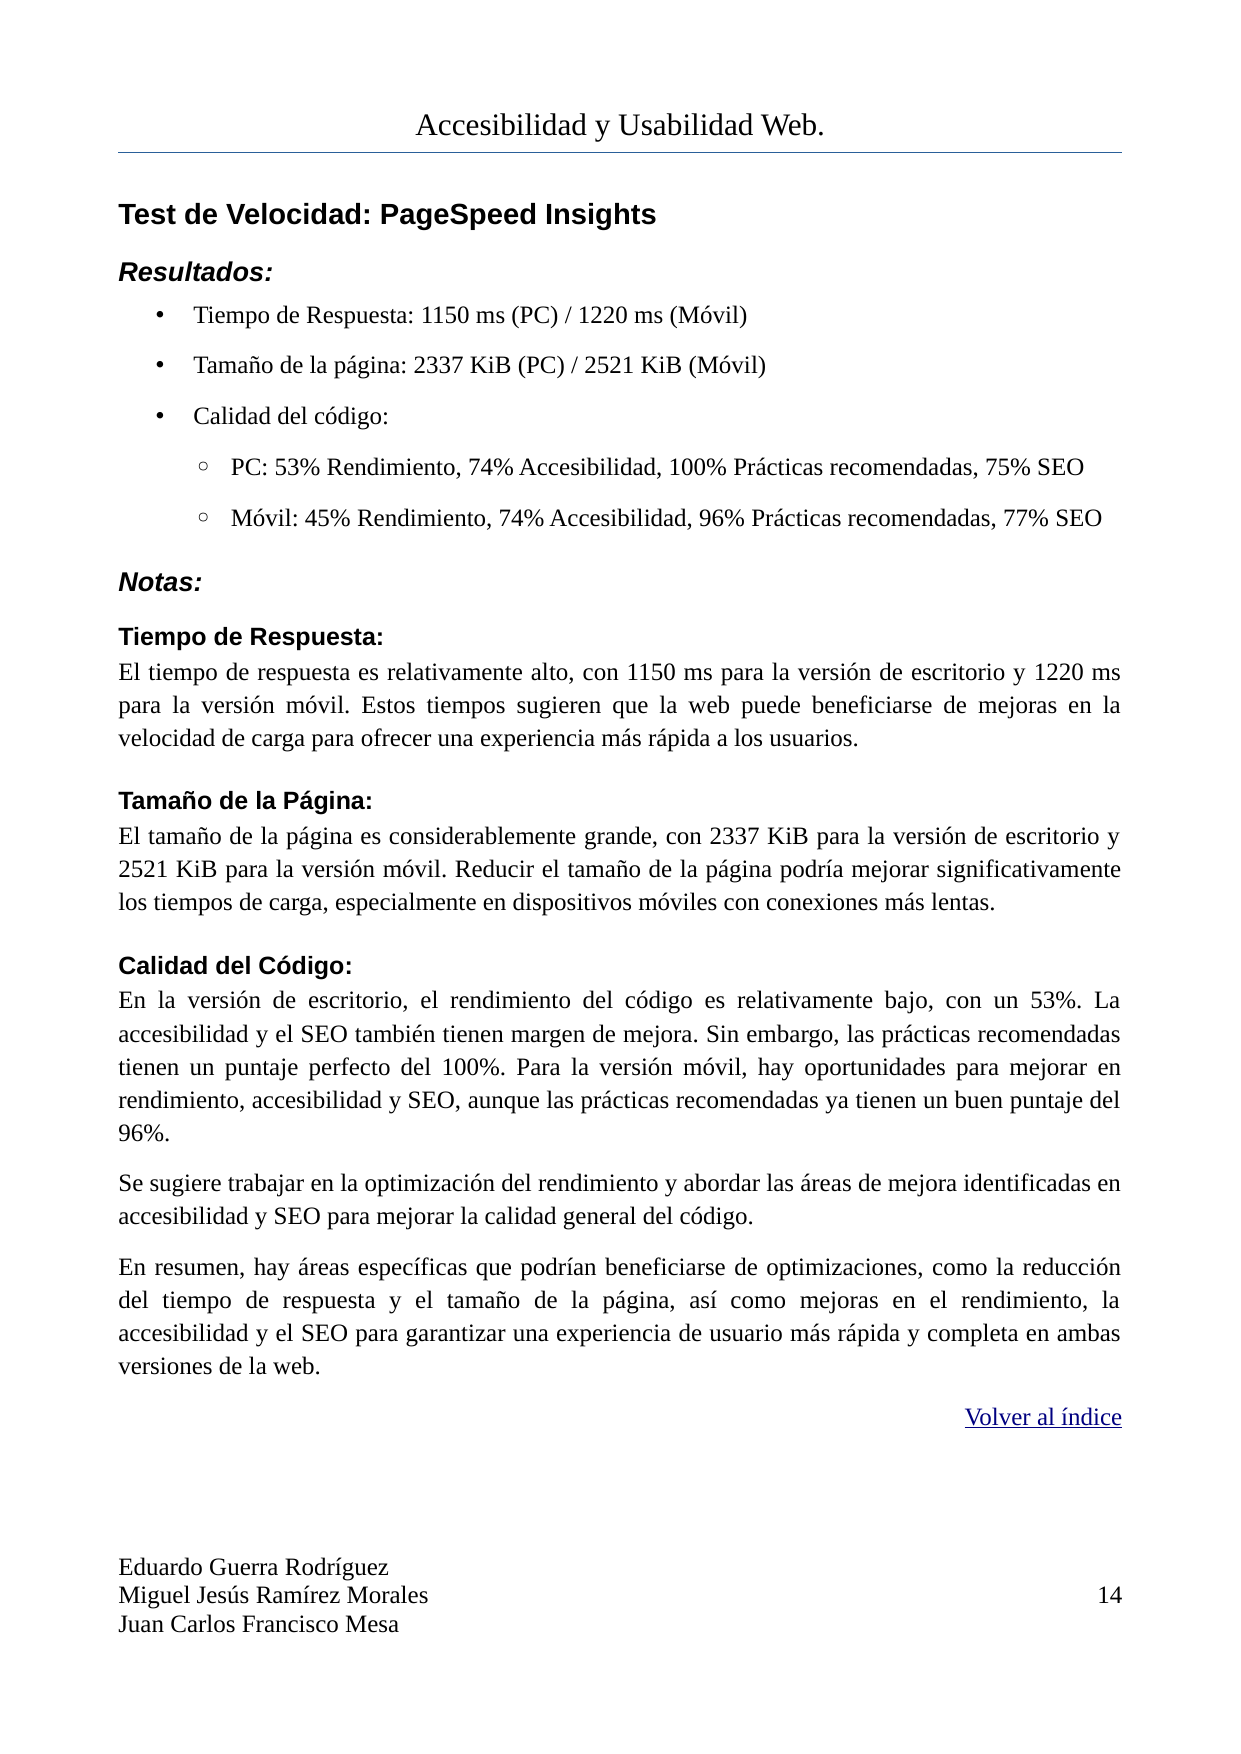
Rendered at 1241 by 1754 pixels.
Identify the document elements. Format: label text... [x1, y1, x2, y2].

list Tamaño de la página: 2337 KiB (PC) / 2521 KiB (Móvil) [156, 350, 1122, 379]
text En la versión de escritorio, el rendimiento del código es relativamente bajo, con un 53%. La accesibilidad y el SEO también tienen margen de mejora. Sin embargo, las prácticas recomendadas tienen un puntaje perfecto del 100%. Para la versión móvil, hay oportunidades para mejorar en rendimiento, accesibilidad y SEO, aunque las prácticas recomendadas ya tienen un buen puntaje del 96%. [118, 986, 1122, 1146]
subtitle Resultados: [118, 256, 1122, 287]
list Calidad del código: [156, 401, 1122, 430]
subtitle Tiempo de Respuesta: [118, 622, 1122, 651]
text En resumen, hay áreas específicas que podrían beneficiarse de optimizaciones, como la reducción del tiempo de respuesta y el tamaño de la página, así como mejoras en el rendimiento, la accesibilidad y el SEO para garantizar una experiencia de usuario más rápida y completa en ambas versiones de la web. [118, 1252, 1122, 1380]
subtitle Calidad del Código: [118, 951, 1122, 979]
subtitle Notas: [118, 566, 1122, 597]
list PC: 53% Rendimiento, 74% Accesibilidad, 100% Prácticas recomendadas, 75% SEO [193, 452, 1122, 481]
text El tamaño de la página es considerablemente grande, con 2337 KiB para la versión de escritorio y 2521 KiB para la versión móvil. Reducir el tamaño de la página podría mejorar significativamente los tiempos de carga, especialmente en dispositivos móviles con conexiones más lentas. [118, 821, 1122, 916]
text Se sugiere trabajar en la optimización del rendimiento y abordar las áreas de mejora identificadas en accesibilidad y SEO para mejorar la calidad general del código. [118, 1168, 1122, 1230]
text El tiempo de respuesta es relativamente alto, con 1150 ms para la versión de escritorio y 1220 ms para la versión móvil. Estos tiempos sugieren que la web puede beneficiarse de mejoras en la velocidad de carga para ofrecer una experiencia más rápida a los usuarios. [118, 657, 1122, 752]
list Móvil: 45% Rendimiento, 74% Accesibilidad, 96% Prácticas recomendadas, 77% SEO [193, 503, 1122, 531]
subtitle Test de Velocidad: PageSpeed Insights [118, 197, 1122, 231]
subtitle Tamaño de la Página: [118, 786, 1122, 815]
text Volver al índice [118, 1402, 1122, 1431]
list Tiempo de Respuesta: 1150 ms (PC) / 1220 ms (Móvil) [156, 300, 1122, 328]
